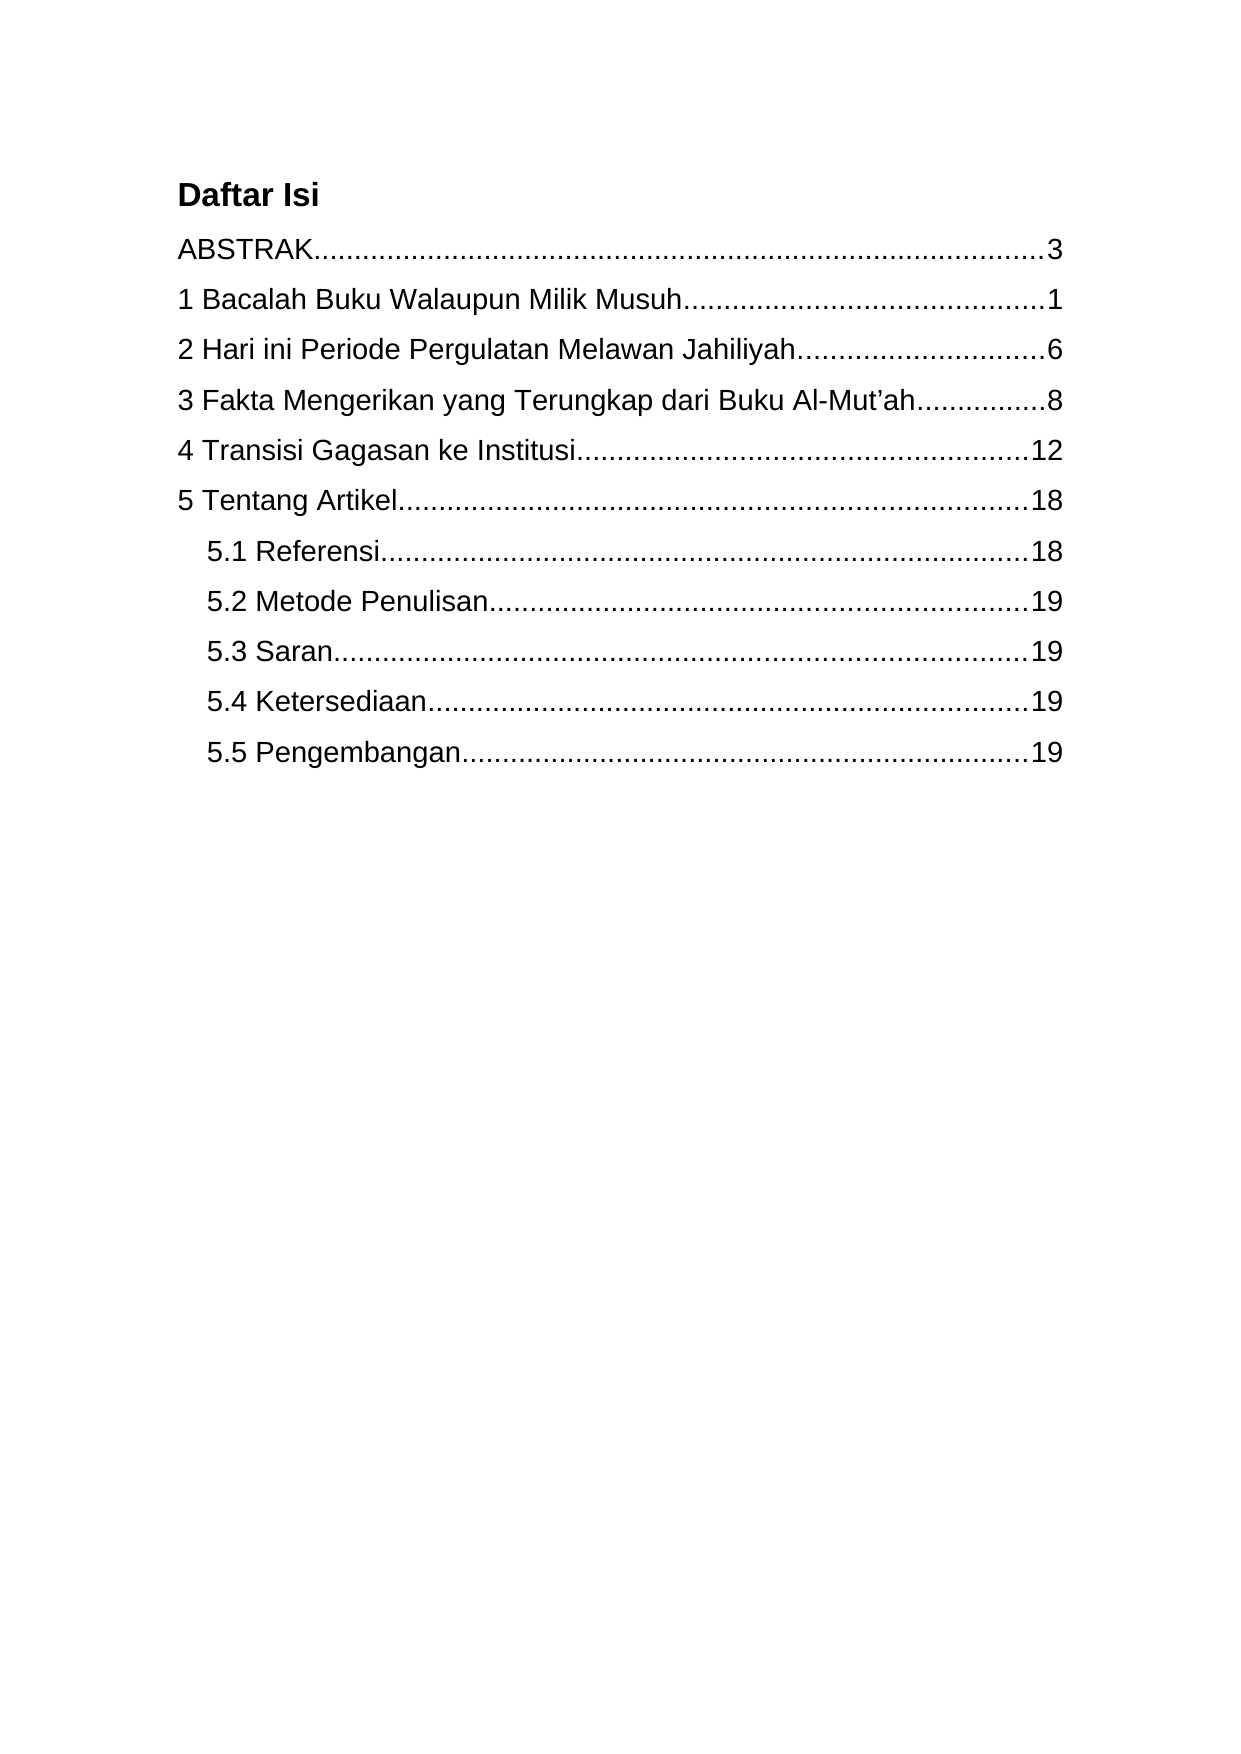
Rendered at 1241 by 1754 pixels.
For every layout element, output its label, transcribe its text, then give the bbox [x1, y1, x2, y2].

text 5.2 Metode Penulisan 19 [207, 584, 1063, 617]
text 5 Tentang Artikel 18 [177, 483, 1063, 517]
text 5.5 Pengembangan 19 [207, 735, 1063, 768]
text 5.3 Saran 19 [207, 634, 1063, 668]
text 1 Bacalah Buku Walaupun Milik Musuh 1 [177, 282, 1063, 316]
text ABSTRAK 3 [177, 232, 1063, 265]
text 3 Fakta Mengerikan yang Terungkap dari Buku Al-Mut’ah 8 [177, 383, 1063, 416]
text 2 Hari ini Periode Pergulatan Melawan Jahiliyah 6 [177, 332, 1063, 366]
text 5.1 Referensi 18 [207, 533, 1063, 567]
text 4 Transisi Gagasan ke Institusi 12 [177, 433, 1063, 466]
subtitle Daftar Isi [177, 175, 1063, 213]
text 5.4 Ketersediaan 19 [207, 684, 1063, 718]
